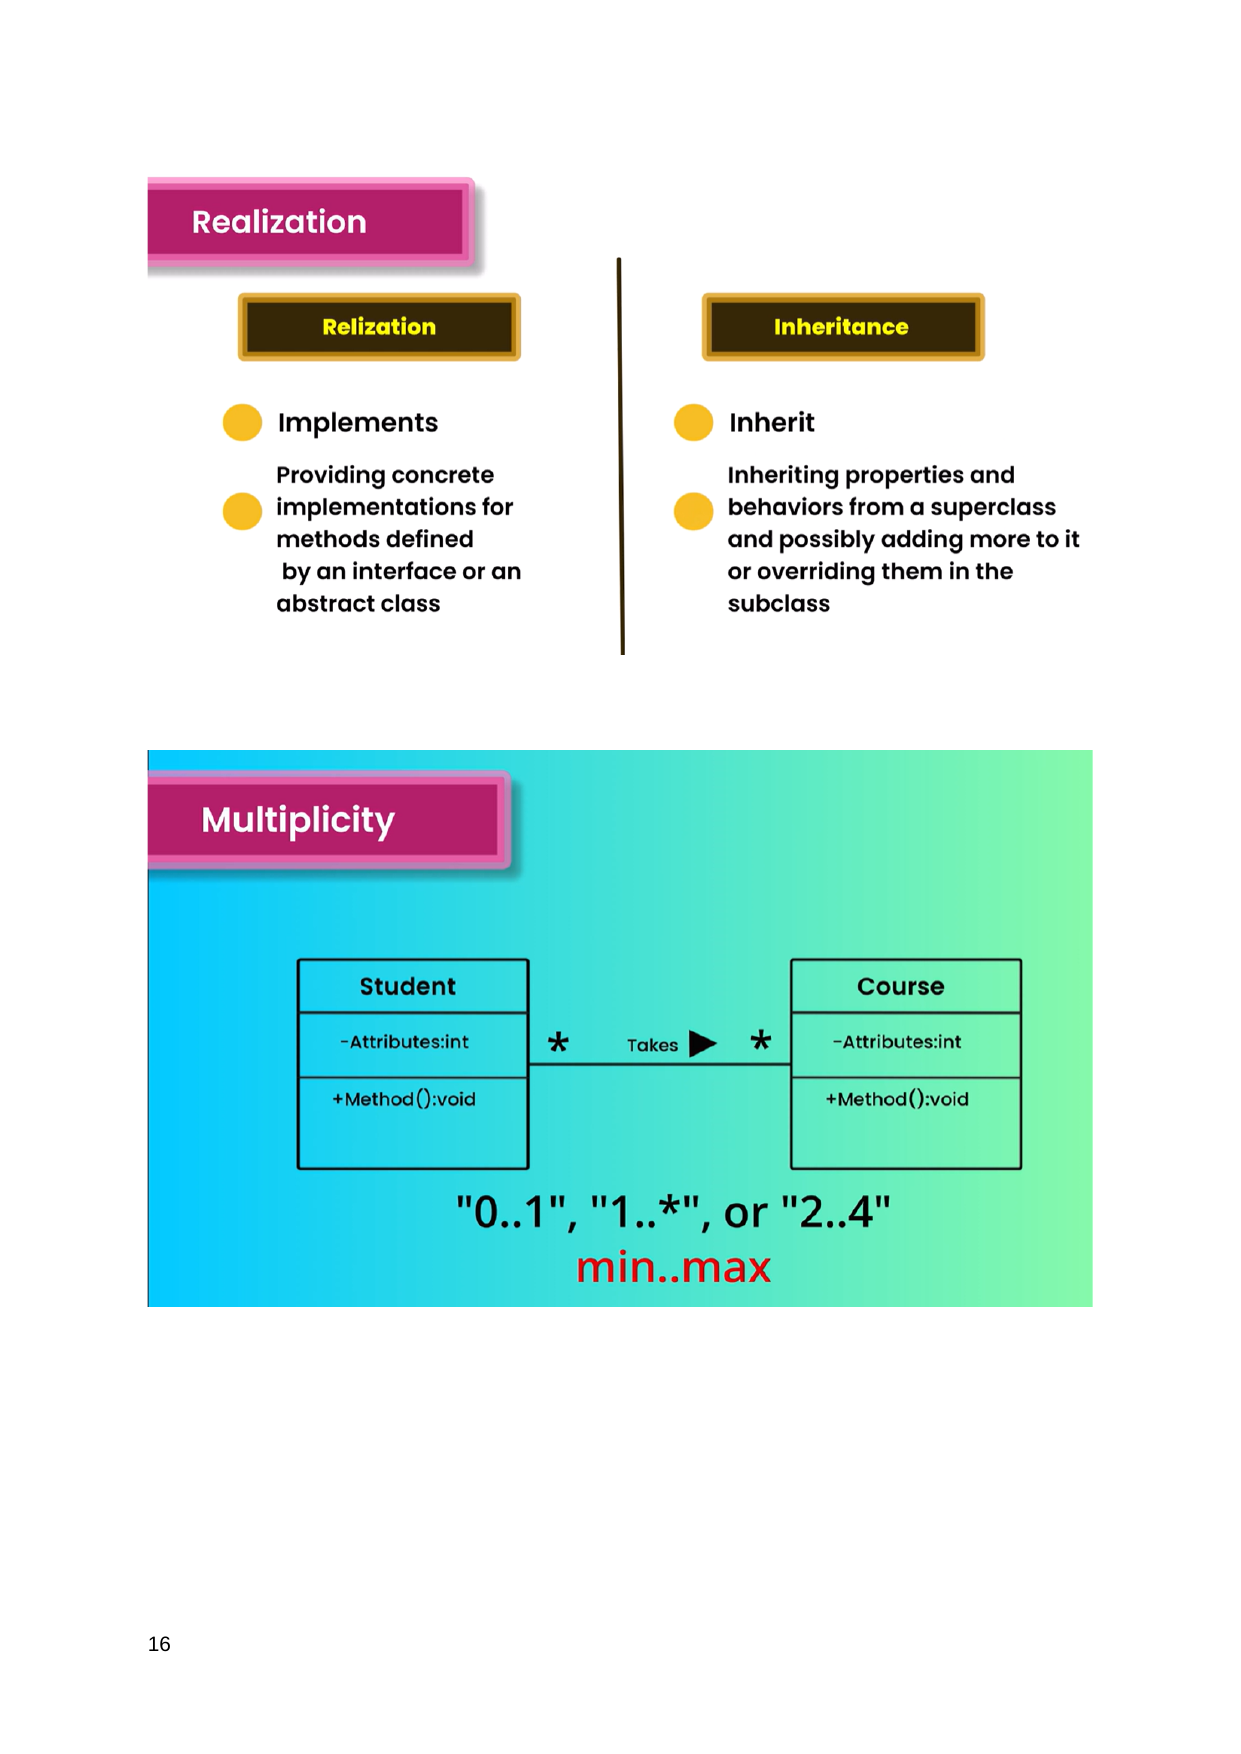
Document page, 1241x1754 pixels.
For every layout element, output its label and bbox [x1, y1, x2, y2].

picture [147, 147, 1093, 655]
picture [147, 750, 1093, 1307]
